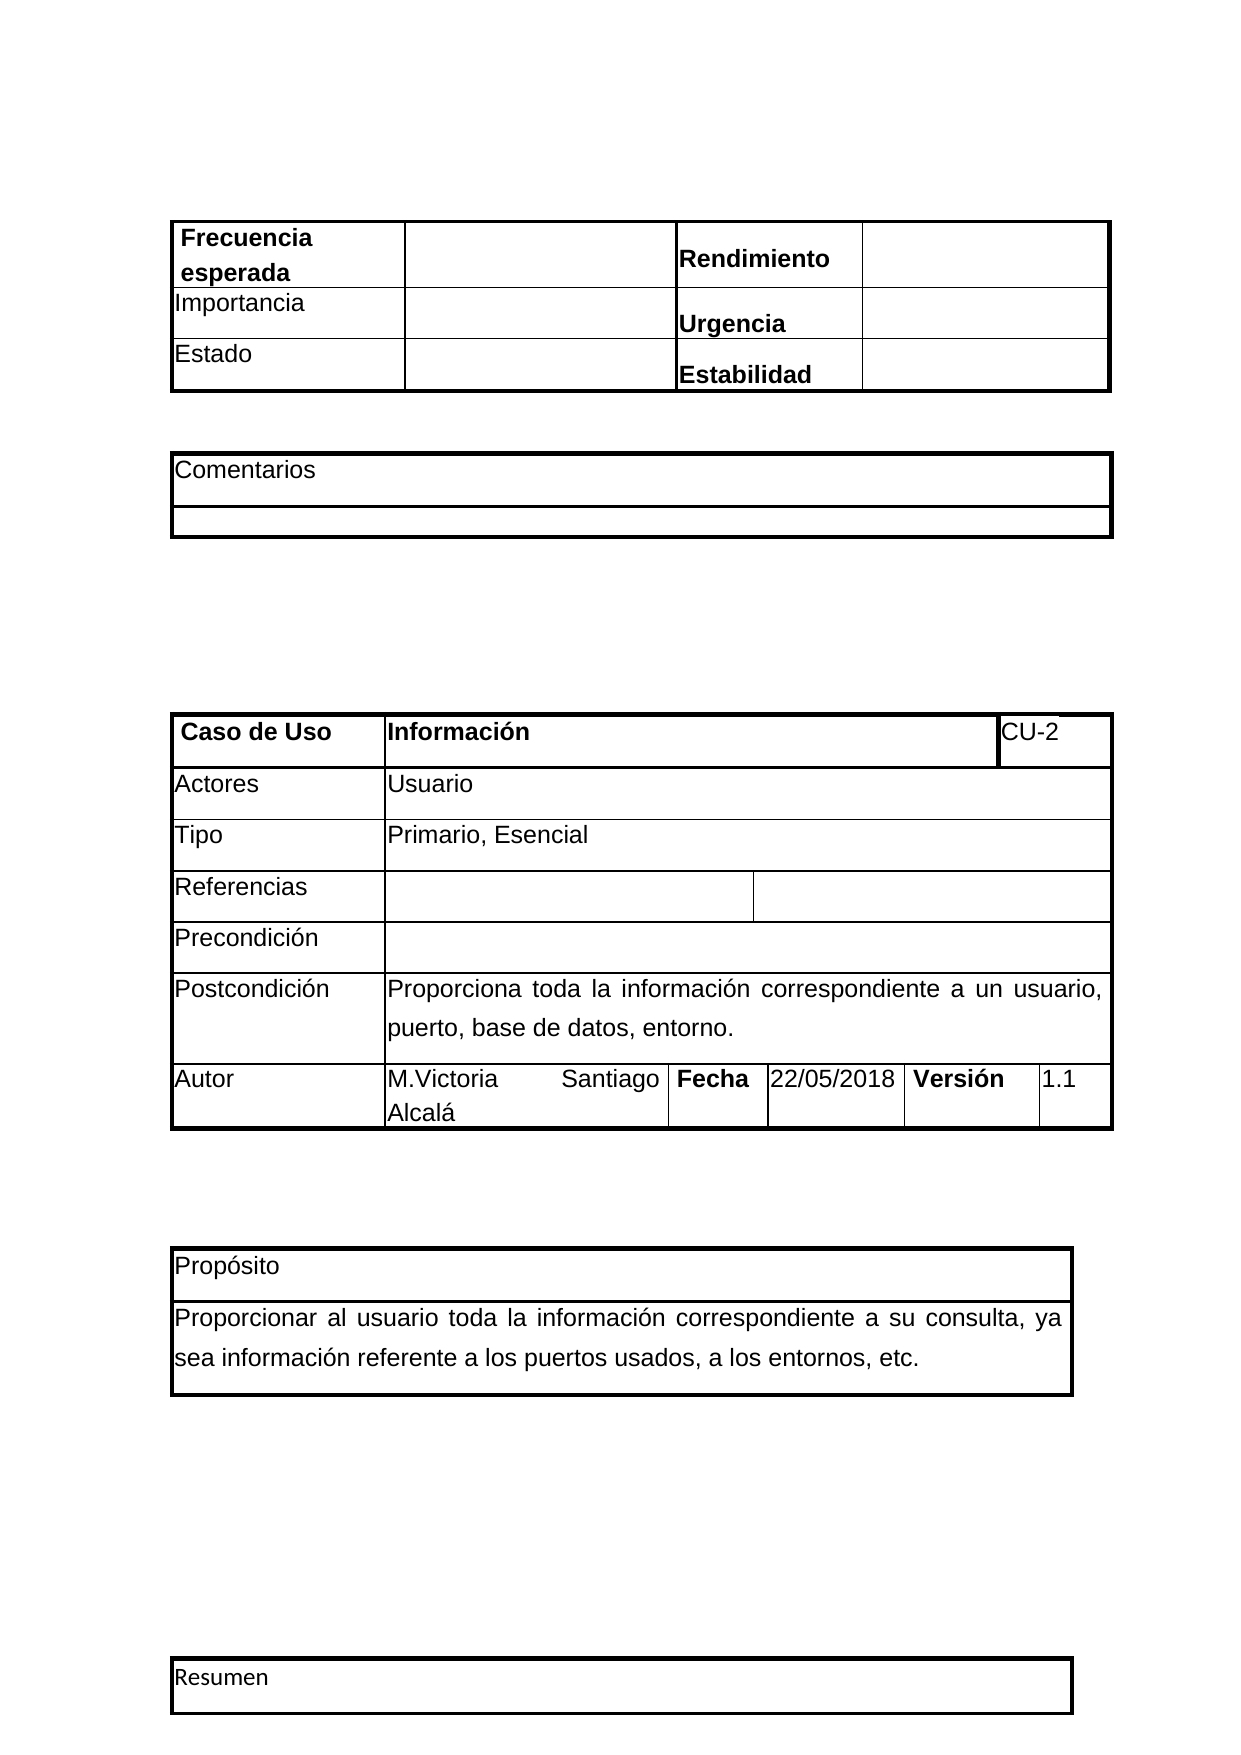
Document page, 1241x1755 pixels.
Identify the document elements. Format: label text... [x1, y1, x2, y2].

table_cell Estado [174, 339, 404, 389]
table_cell Proporciona toda la información correspondiente a un usuario, puerto, base de datos, entorno. [386, 974, 1110, 1063]
table_cell [406, 339, 675, 389]
table_cell Proporcionar al usuario toda la información correspondiente a su consulta, ya sea información referente a los puertos usados, a los entornos, etc. [174, 1303, 1070, 1392]
table_cell Importancia [174, 288, 404, 337]
table_cell [174, 508, 1109, 534]
table_cell 1.1 [1040, 1065, 1110, 1126]
table_header Propósito [174, 1251, 1070, 1300]
table_cell Autor [174, 1065, 384, 1126]
table_cell Postcondición [174, 974, 384, 1063]
table_cell Referencias [174, 872, 384, 921]
table_cell Tipo [174, 820, 384, 870]
table_header Información [386, 717, 996, 766]
table_cell [863, 339, 1107, 389]
table_cell Estabilidad [678, 339, 862, 389]
table_cell [863, 223, 1107, 286]
table_header CU-2 [1001, 717, 1110, 766]
table_cell [863, 288, 1107, 337]
table_cell Usuario [386, 769, 1110, 819]
table_cell [754, 872, 1110, 921]
table_header Comentarios [174, 456, 1109, 505]
table_header Resumen [174, 1661, 1070, 1712]
table_cell Versión [905, 1065, 1039, 1126]
table_cell 22/05/2018 [769, 1065, 904, 1126]
table_cell Urgencia [678, 288, 862, 337]
table_cell Rendimiento [678, 223, 862, 286]
table_cell M.Victoria Santiago Alcalá [386, 1065, 668, 1126]
table_cell Precondición [174, 923, 384, 972]
table_cell [386, 923, 1110, 972]
table_cell Fecha [669, 1065, 767, 1126]
table_cell [386, 872, 753, 921]
table_header Caso de Uso [174, 717, 384, 766]
table_cell Frecuencia esperada [174, 223, 404, 286]
table_cell [406, 288, 675, 337]
table_cell [406, 223, 675, 286]
table_cell Primario, Esencial [386, 820, 1110, 870]
table_cell Actores [174, 769, 384, 819]
